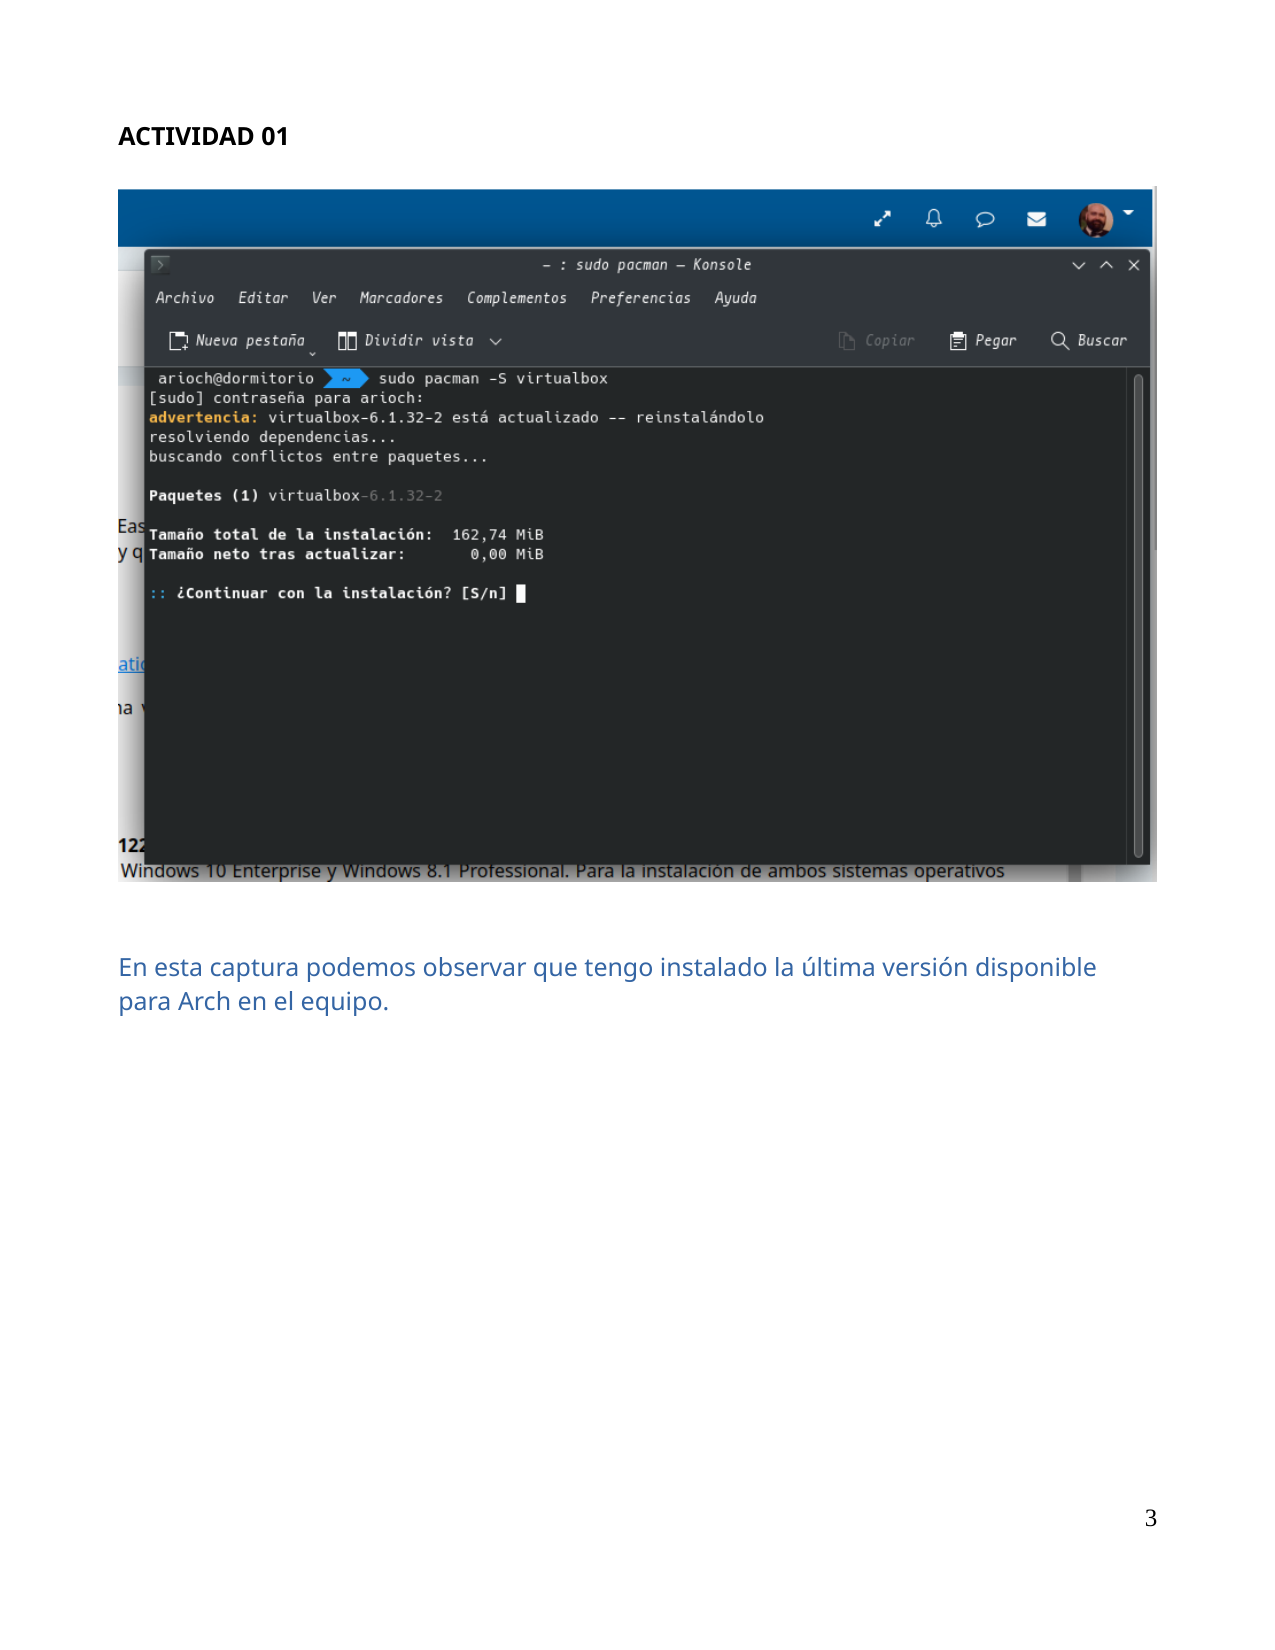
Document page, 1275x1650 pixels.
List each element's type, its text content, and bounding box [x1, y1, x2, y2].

text ACTIVIDAD 01 [118, 118, 1157, 152]
table_header [118, 882, 1157, 916]
text En esta captura podemos observar que tengo instalado la última versión disponible para Arch en el equipo. [118, 950, 1157, 1018]
picture [118, 186, 1157, 882]
